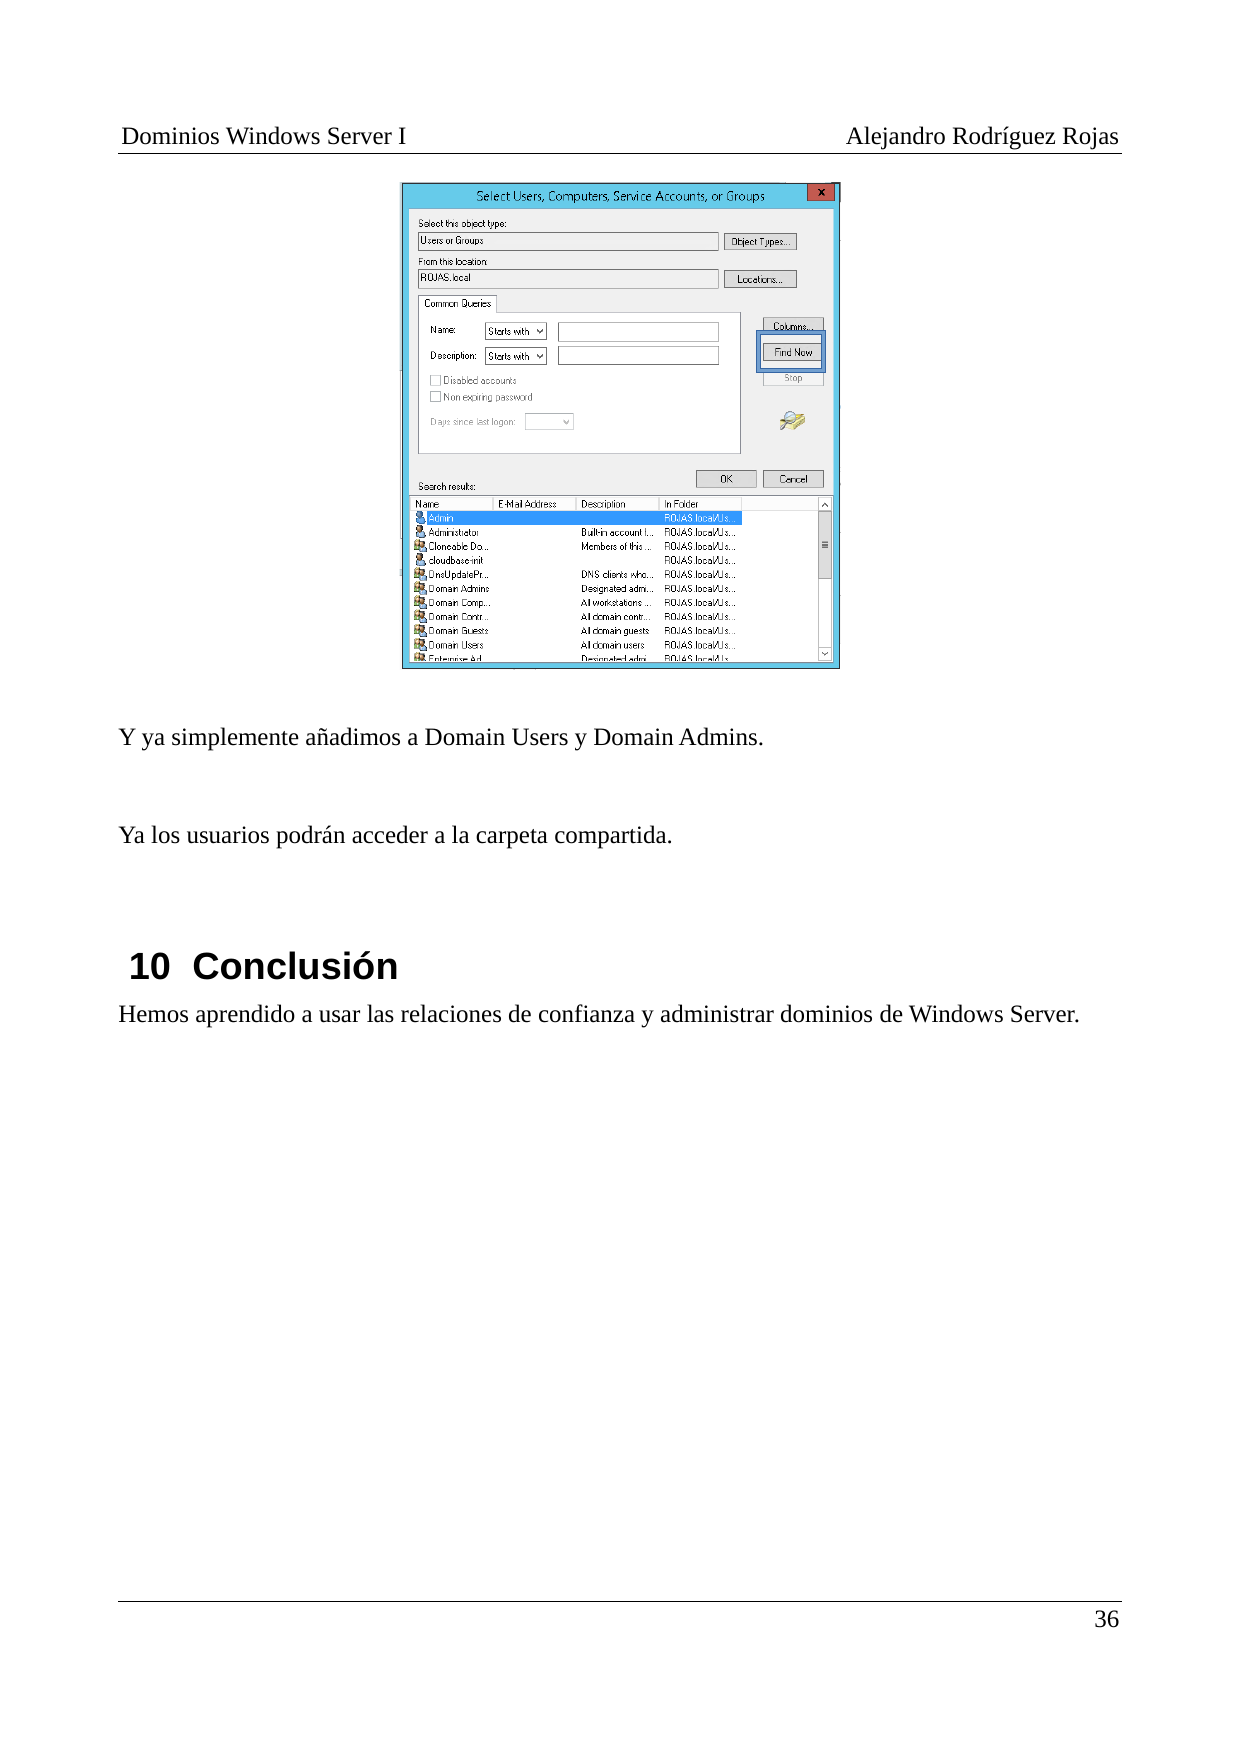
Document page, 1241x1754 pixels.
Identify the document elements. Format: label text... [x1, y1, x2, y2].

text Y ya simplemente añadimos a Domain Users y Domain Admins. [118, 722, 1122, 751]
subtitle Conclusión [118, 943, 1122, 987]
text Hemos aprendido a usar las relaciones de confianza y administrar dominios de Windows Server. [118, 999, 1122, 1028]
text Ya los usuarios podrán acceder a la carpeta compartida. [118, 820, 1122, 849]
picture [399, 182, 461, 670]
